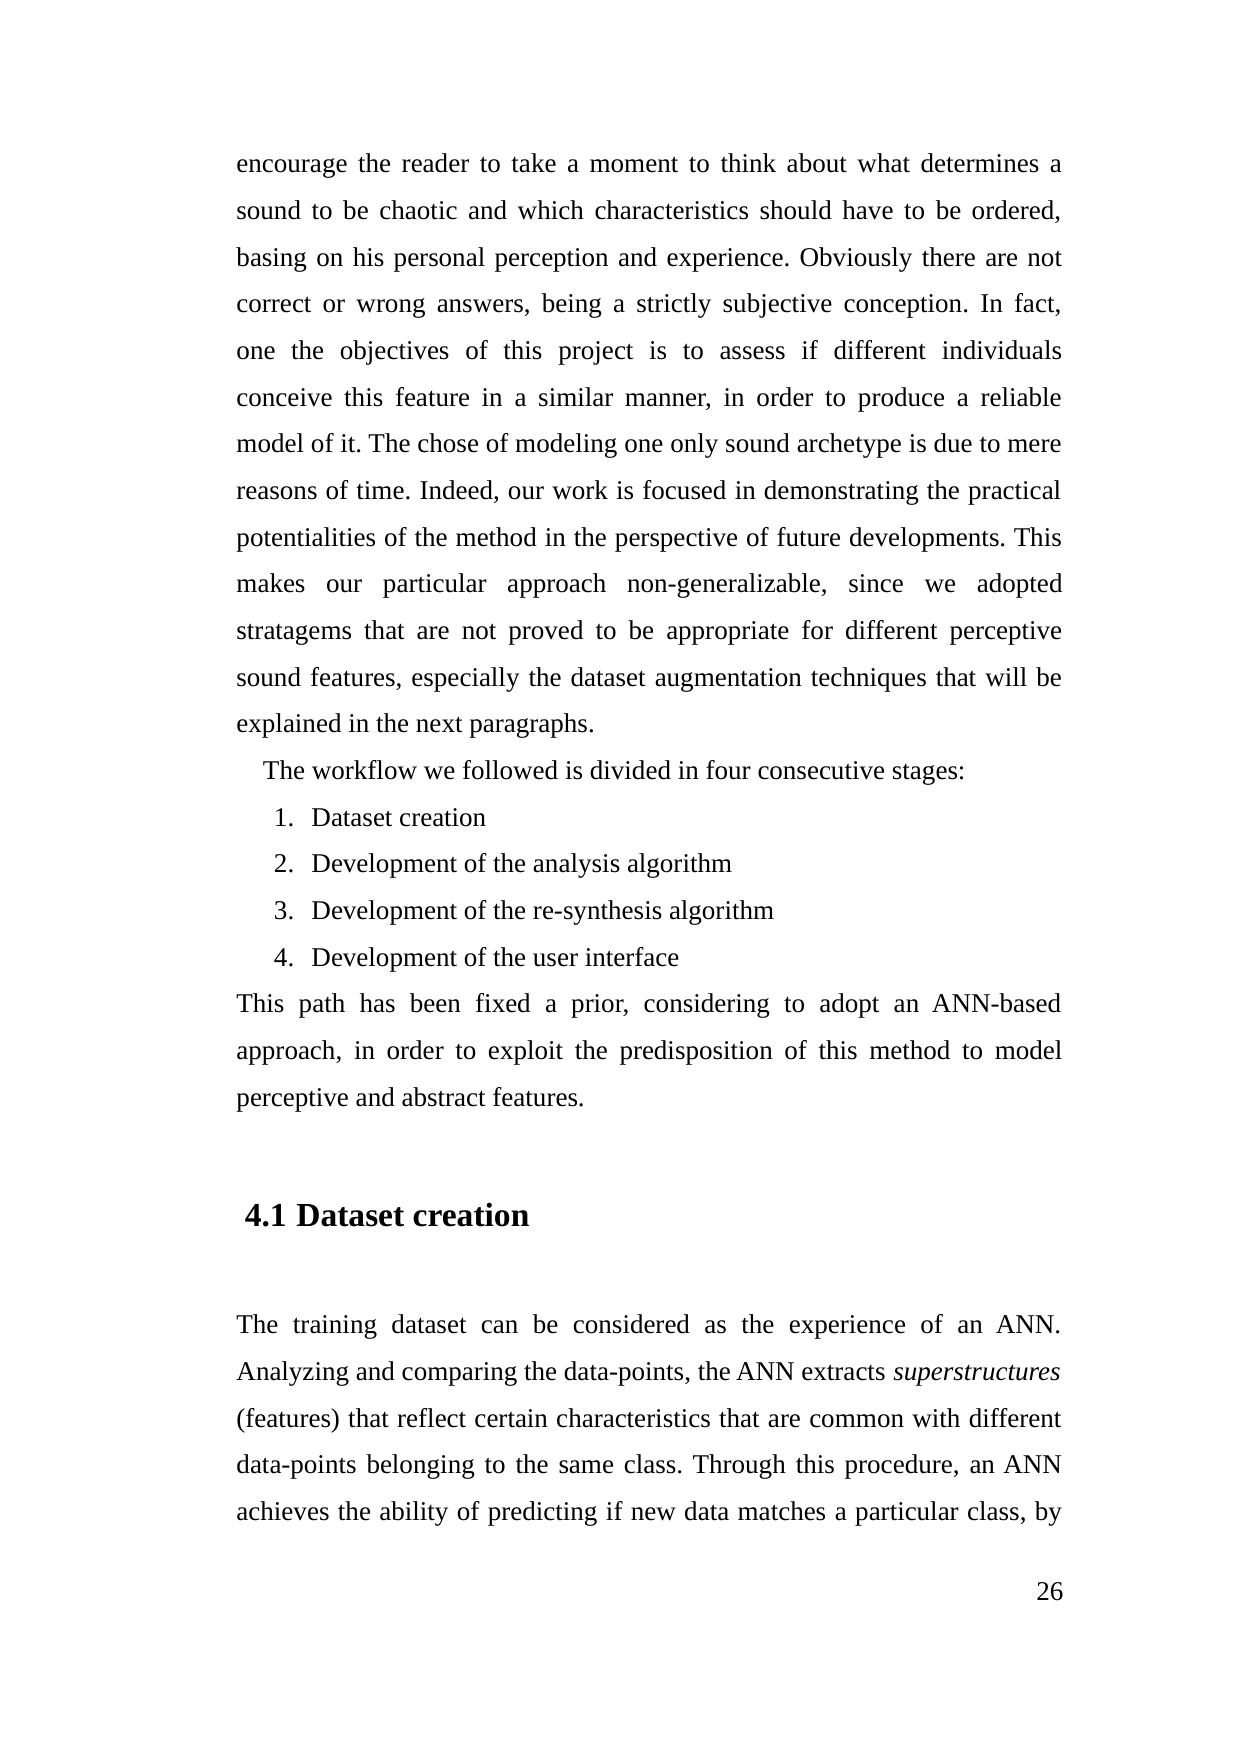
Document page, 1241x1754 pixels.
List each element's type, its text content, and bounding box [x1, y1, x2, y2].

text This path has been fixed a prior, considering to adopt an ANN-based approach, in order to exploit the predisposition of this method to model perceptive and abstract features. [236, 988, 1063, 1112]
text The workflow we followed is divided in four consecutive stages: [236, 754, 1063, 785]
text encourage the reader to take a moment to think about what determines a sound to be chaotic and which characteristics should have to be ordered, basing on his personal perception and experience. Obviously there are not correct or wrong answers, being a strictly subjective conception. In fact, one the objectives of this project is to assess if different individuals conceive this feature in a similar manner, in order to produce a reliable model of it. The chose of modeling one only sound archetype is due to mere reasons of time. Indeed, our work is focused in demonstrating the practical potentialities of the method in the perspective of future developments. This makes our particular approach non-generalizable, since we adopted stratagems that are not proved to be appropriate for different perceptive sound features, especially the dataset augmentation techniques that will be explained in the next paragraphs. [236, 148, 1063, 739]
list Development of the re-synthesis algorithm [274, 894, 1063, 925]
list Development of the user interface [274, 941, 1063, 972]
subtitle Dataset creation [236, 1195, 1063, 1234]
text The training dataset can be considered as the experience of an ANN. Analyzing and comparing the data-points, the ANN extracts superstructures (features) that reflect certain characteristics that are common with different data-points belonging to the same class. Through this procedure, an ANN achieves the ability of predicting if new data matches a particular class, by [236, 1309, 1063, 1526]
list Dataset creation [274, 801, 1063, 832]
list Development of the analysis algorithm [274, 848, 1063, 879]
